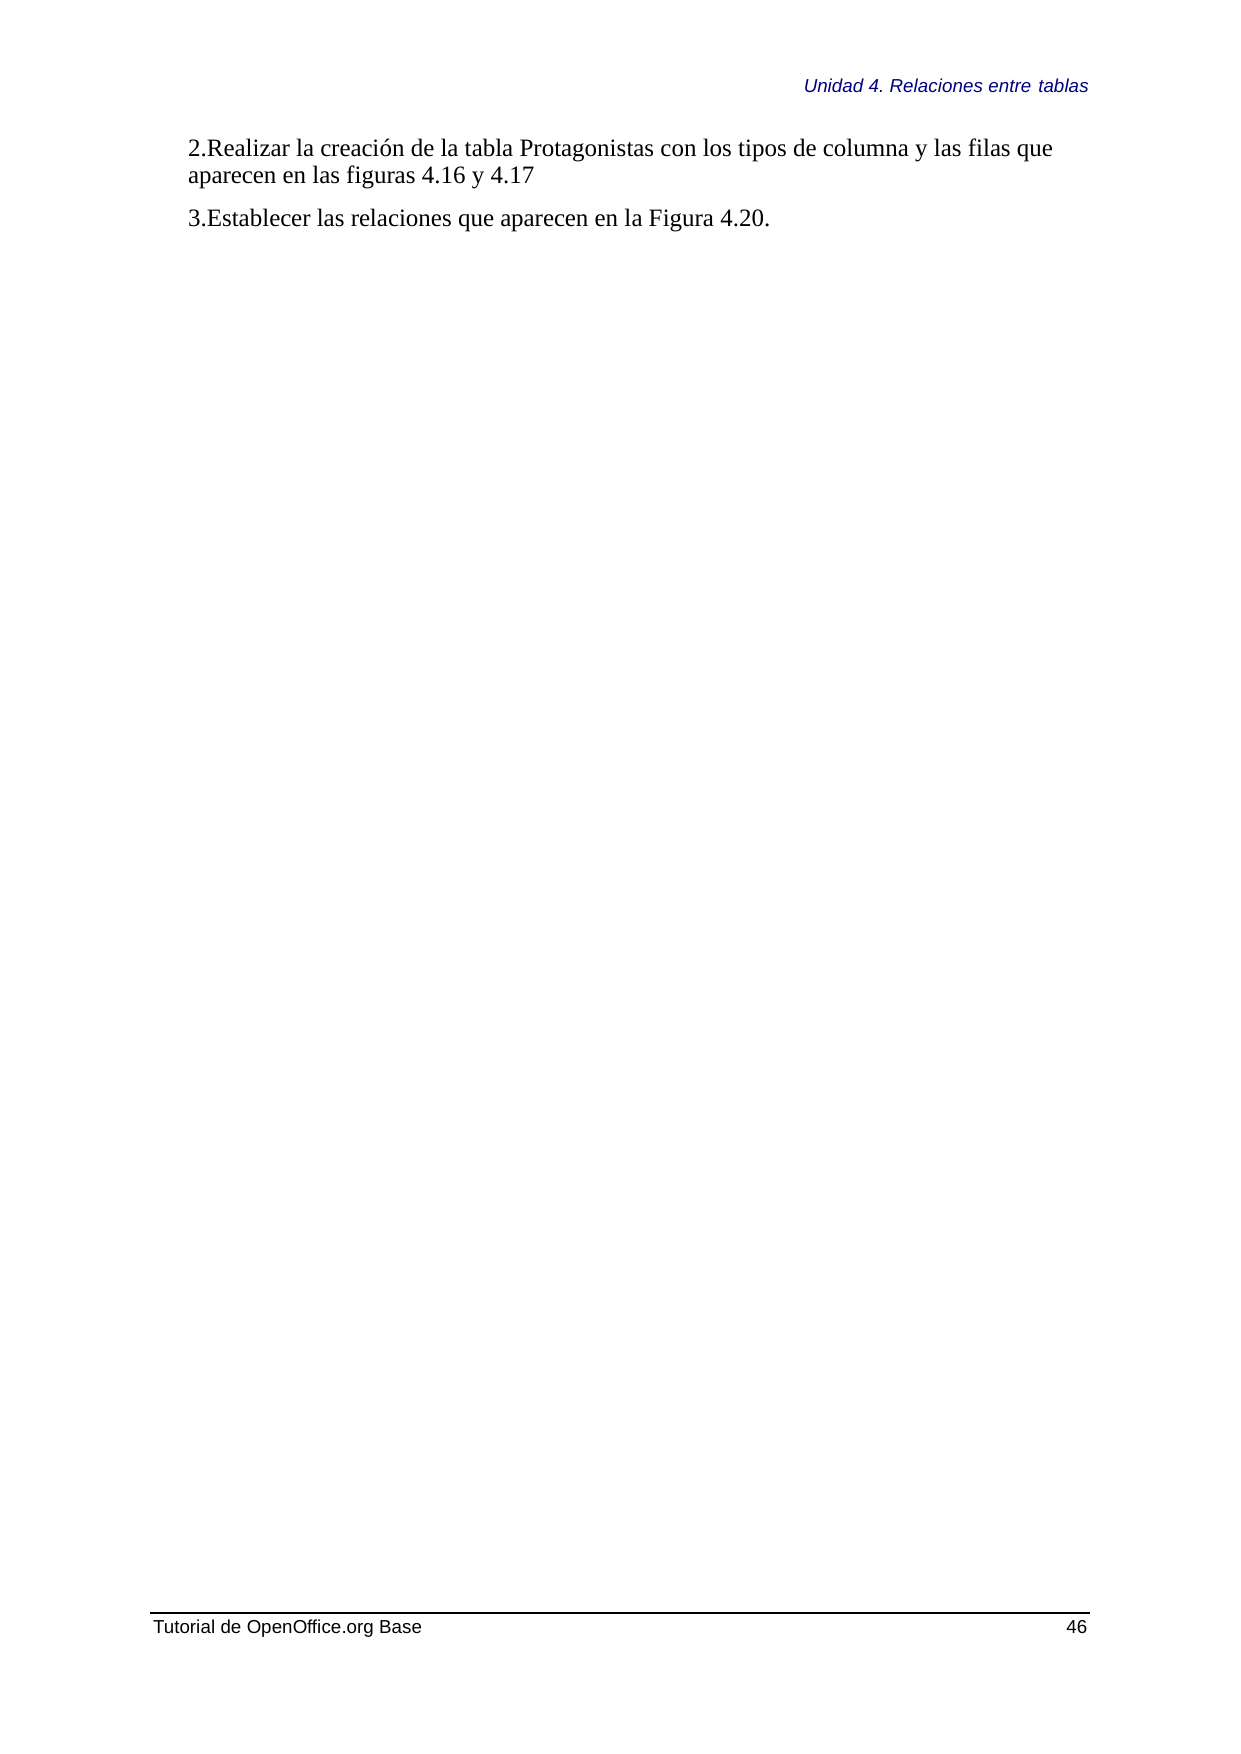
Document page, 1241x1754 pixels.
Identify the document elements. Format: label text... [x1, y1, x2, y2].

text 3.Establecer las relaciones que aparecen en la Figura 4.20. [188, 204, 1090, 232]
text 2.Realizar la creación de la tabla Protagonistas con los tipos de columna y las filas que aparecen en las figuras 4.16 y 4.17 [188, 134, 1090, 189]
